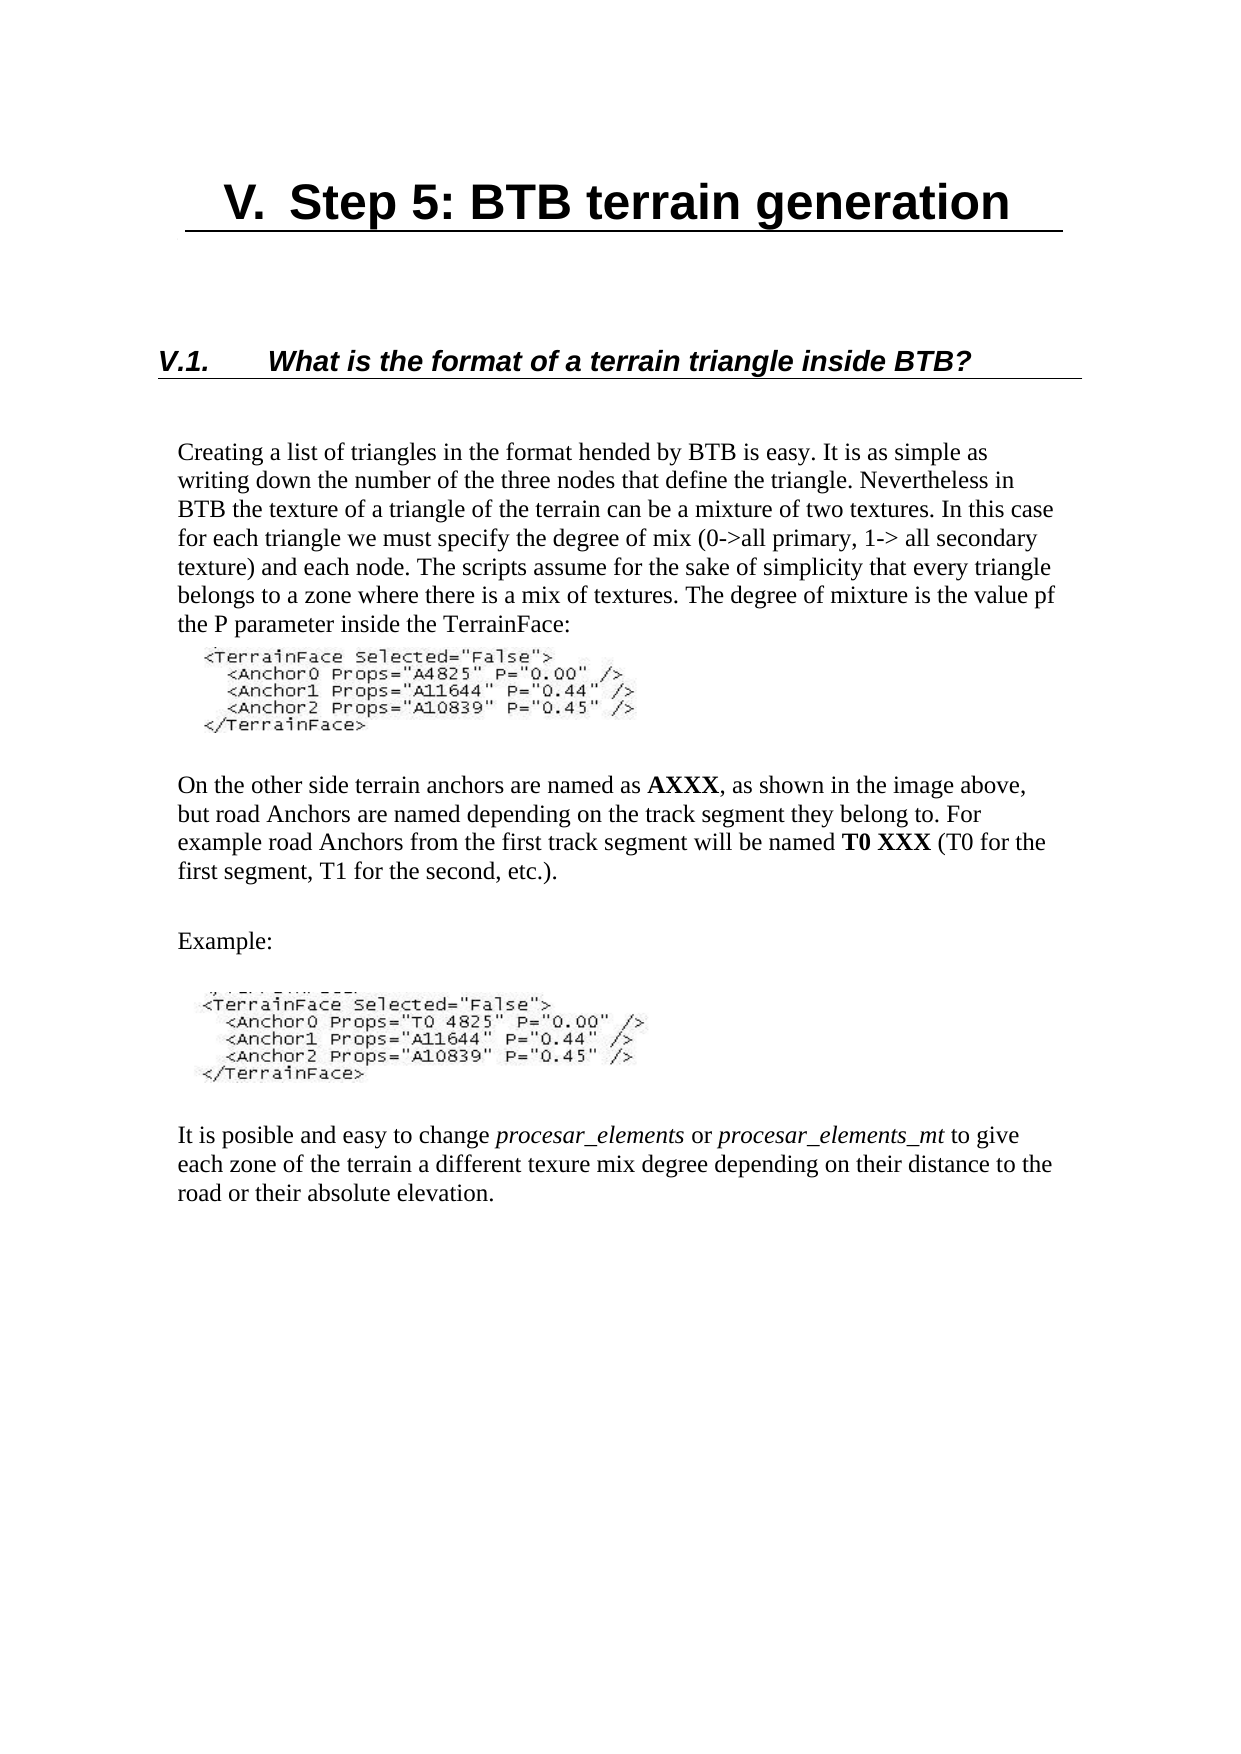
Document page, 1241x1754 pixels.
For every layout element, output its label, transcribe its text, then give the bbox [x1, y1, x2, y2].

text Example: It is posible and easy to change procesar_elements or procesar_elements_mt to give each zone of the terrain a different texure mix degree depending on their distance to the road or their absolute elevation. [177, 926, 1063, 1207]
picture [193, 647, 653, 733]
subtitle What is the format of a terrain triangle inside BTB? [158, 344, 1082, 378]
subtitle Step 5: BTB terrain generation [185, 173, 1063, 230]
picture [193, 992, 650, 1083]
text Creating a list of triangles in the format hended by BTB is easy. It is as simple as writing down the number of the three nodes that define the triangle. Nevertheless in BTB the texture of a triangle of the terrain can be a mixture of two textures. In this case for each triangle we must specify the degree of mix (0->all primary, 1-> all secondary texture) and each node. The scripts assume for the sake of simplicity that every triangle belongs to a zone where there is a mix of textures. The degree of mixture is the value pf the P parameter inside the TerrainFace: On the other side terrain anchors are named as AXXX, as shown in the image above, but road Anchors are named depending on the track segment they belong to. For example road Anchors from the first track segment will be named T0 XXX (T0 for the first segment, T1 for the second, etc.). [177, 408, 1063, 885]
